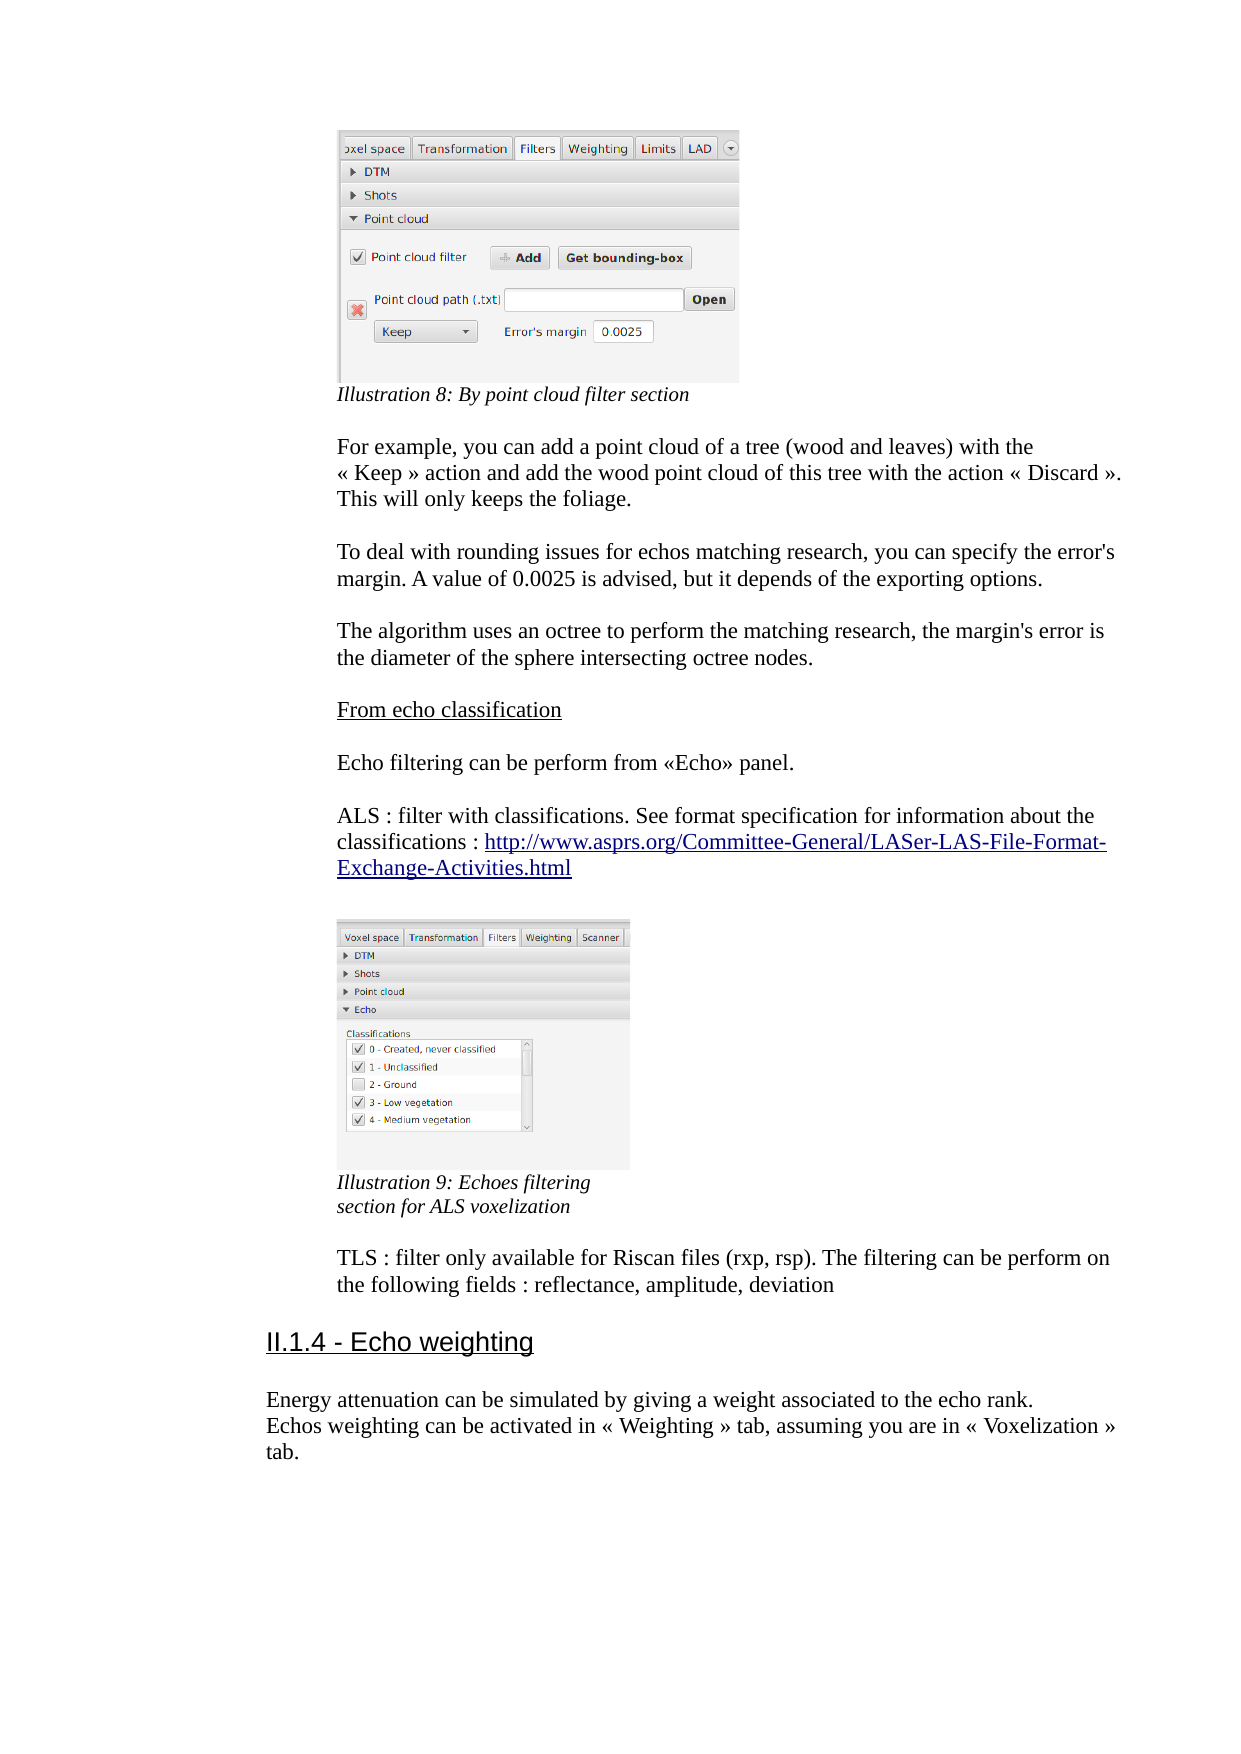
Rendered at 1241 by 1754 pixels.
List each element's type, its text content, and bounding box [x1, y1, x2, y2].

text Energy attenuation can be simulated by giving a weight associated to the echo rank. [266, 1386, 1122, 1412]
text This will only keeps the foliage. [337, 486, 1122, 512]
subtitle II.1.4 - Echo weighting [266, 1326, 1122, 1357]
text To deal with rounding issues for echos matching research, you can specify the error's margin. A value of 0.0025 is advised, but it depends of the exporting options. [337, 538, 1122, 591]
text Echos weighting can be activated in « Weighting » tab, assuming you are in « Voxelization » tab. [266, 1412, 1122, 1465]
text ALS : filter with classifications. See format specification for information about the classifications : http://www.asprs.org/Committee-General/LASer-LAS-File-Format-Exchange-Activities.html [337, 802, 1122, 881]
text TLS : filter only available for Riscan files (rxp, rsp). The filtering can be perform on the following fields : reflectance, amplitude, deviation [337, 1244, 1122, 1297]
picture [336, 919, 631, 1170]
text Echo filtering can be perform from «Echo» panel. [337, 749, 1122, 775]
text The algorithm uses an octree to perform the matching research, the margin's error is the diameter of the sphere intersecting octree nodes. [337, 617, 1122, 670]
picture [336, 130, 740, 383]
text From echo classification [337, 696, 1122, 723]
text Illustration 9: Echoes filtering section for ALS voxelization [337, 1170, 630, 1218]
text Illustration 8: By point cloud filter section [337, 383, 739, 406]
text For example, you can add a point cloud of a tree (wood and leaves) with the « Keep » action and add the wood point cloud of this tree with the action « Discard ». [337, 433, 1122, 486]
